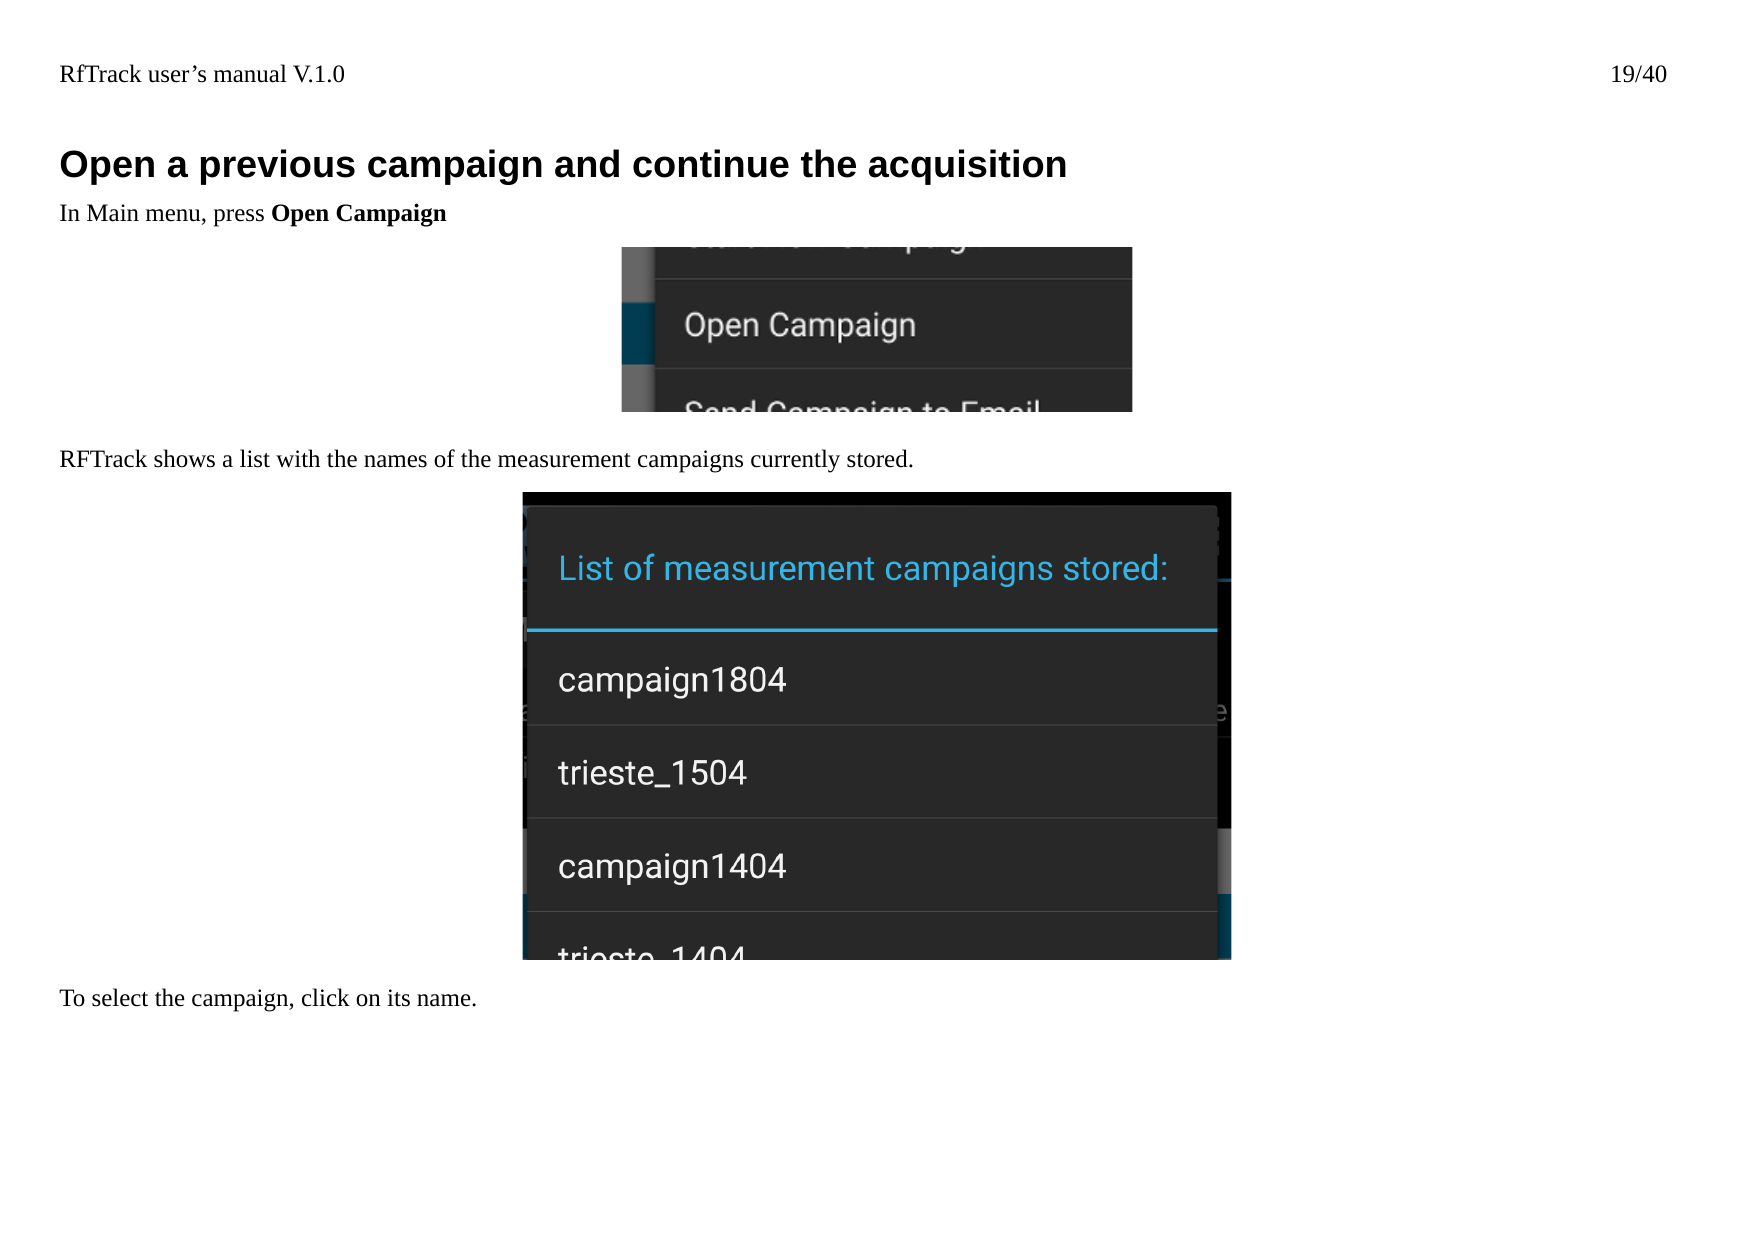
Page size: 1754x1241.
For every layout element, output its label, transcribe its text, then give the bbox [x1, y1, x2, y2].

subtitle Open a previous campaign and continue the acquisition [59, 142, 1695, 186]
text To select the campaign, click on its name. [59, 983, 1695, 1012]
picture [522, 492, 1232, 960]
text RFTrack shows a list with the names of the measurement campaigns currently stored. [59, 444, 1695, 472]
text In Main menu, press Open Campaign [59, 198, 1695, 227]
picture [621, 247, 1133, 412]
